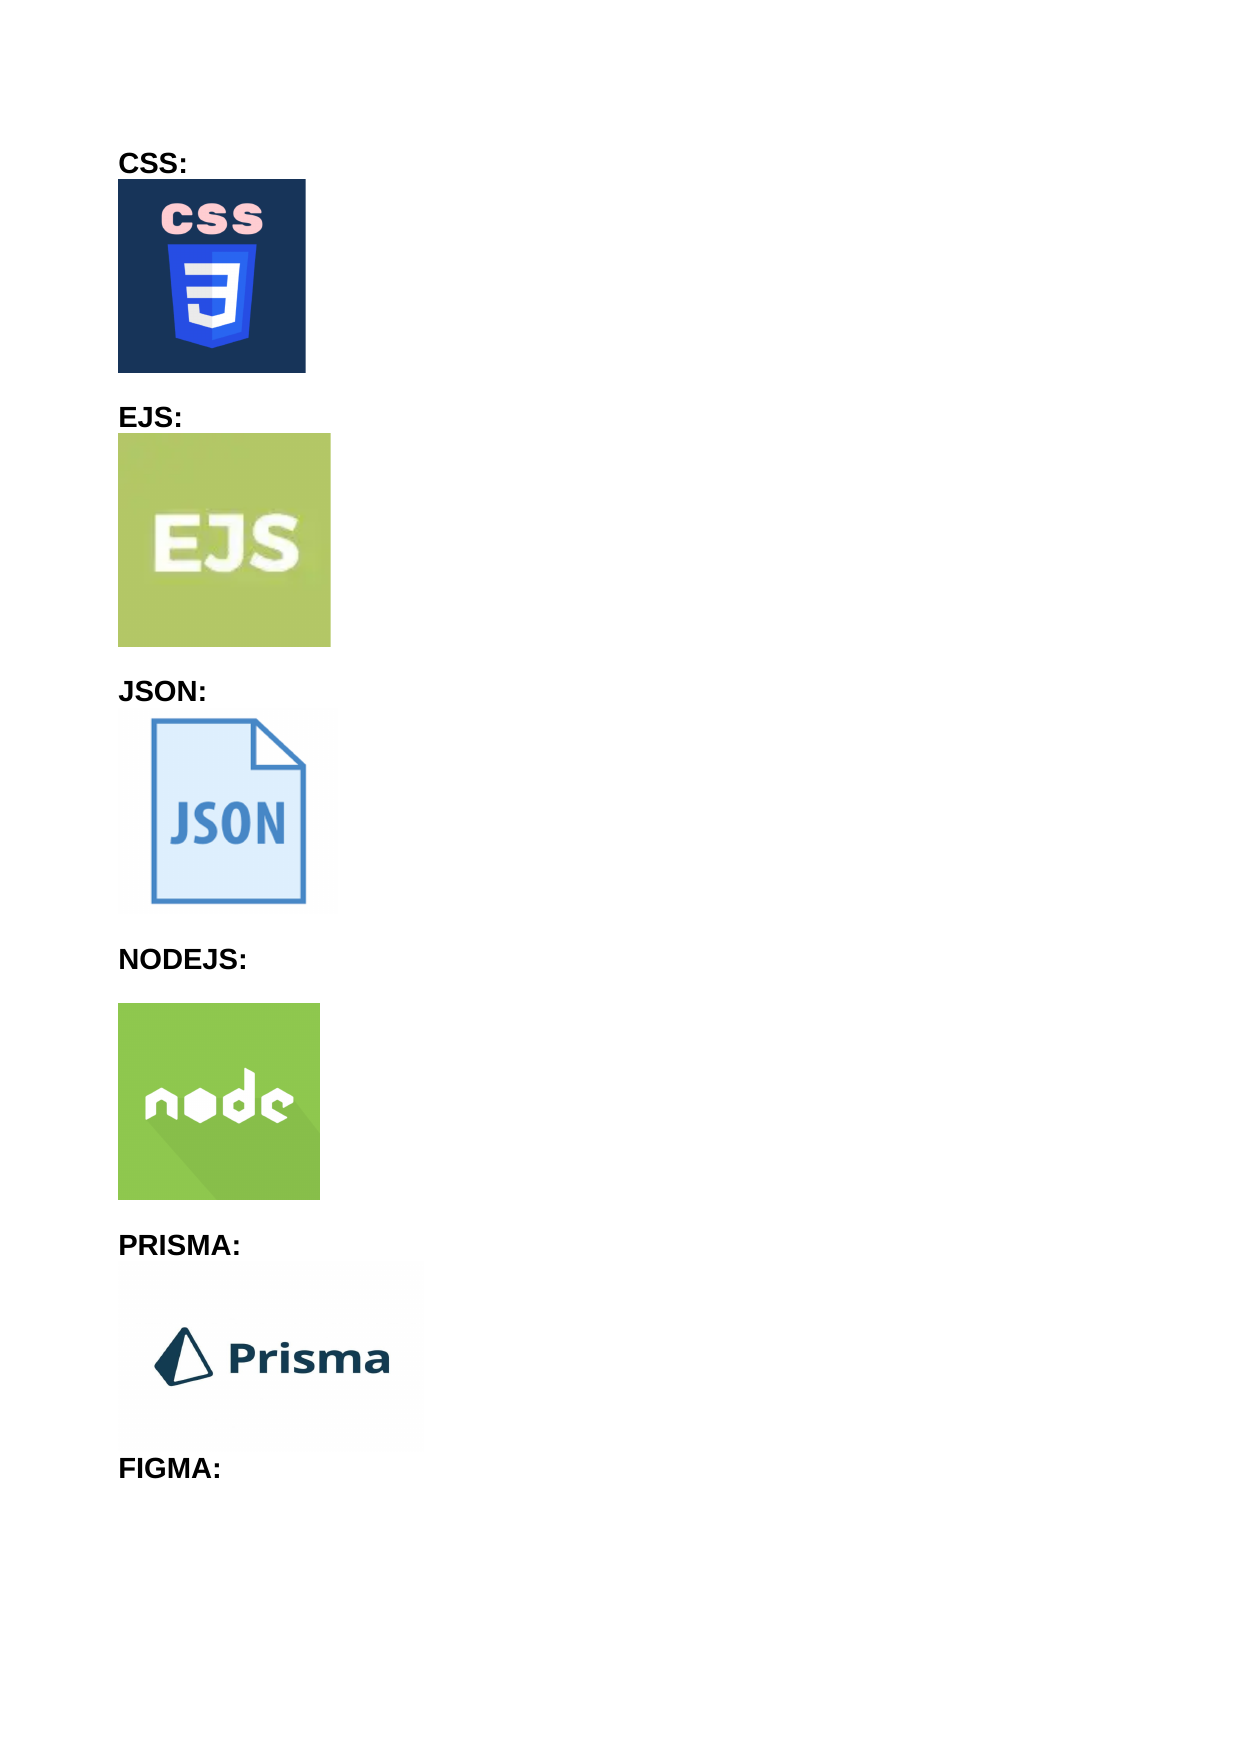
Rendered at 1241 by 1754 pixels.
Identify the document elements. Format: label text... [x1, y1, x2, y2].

text NODEJS: [118, 942, 1122, 975]
text EJS: [118, 400, 1122, 434]
text PRISMA: [118, 1228, 1122, 1261]
text FIGMA: [118, 1452, 1122, 1485]
text CSS: [118, 146, 1122, 180]
text JSON: [118, 674, 1122, 708]
